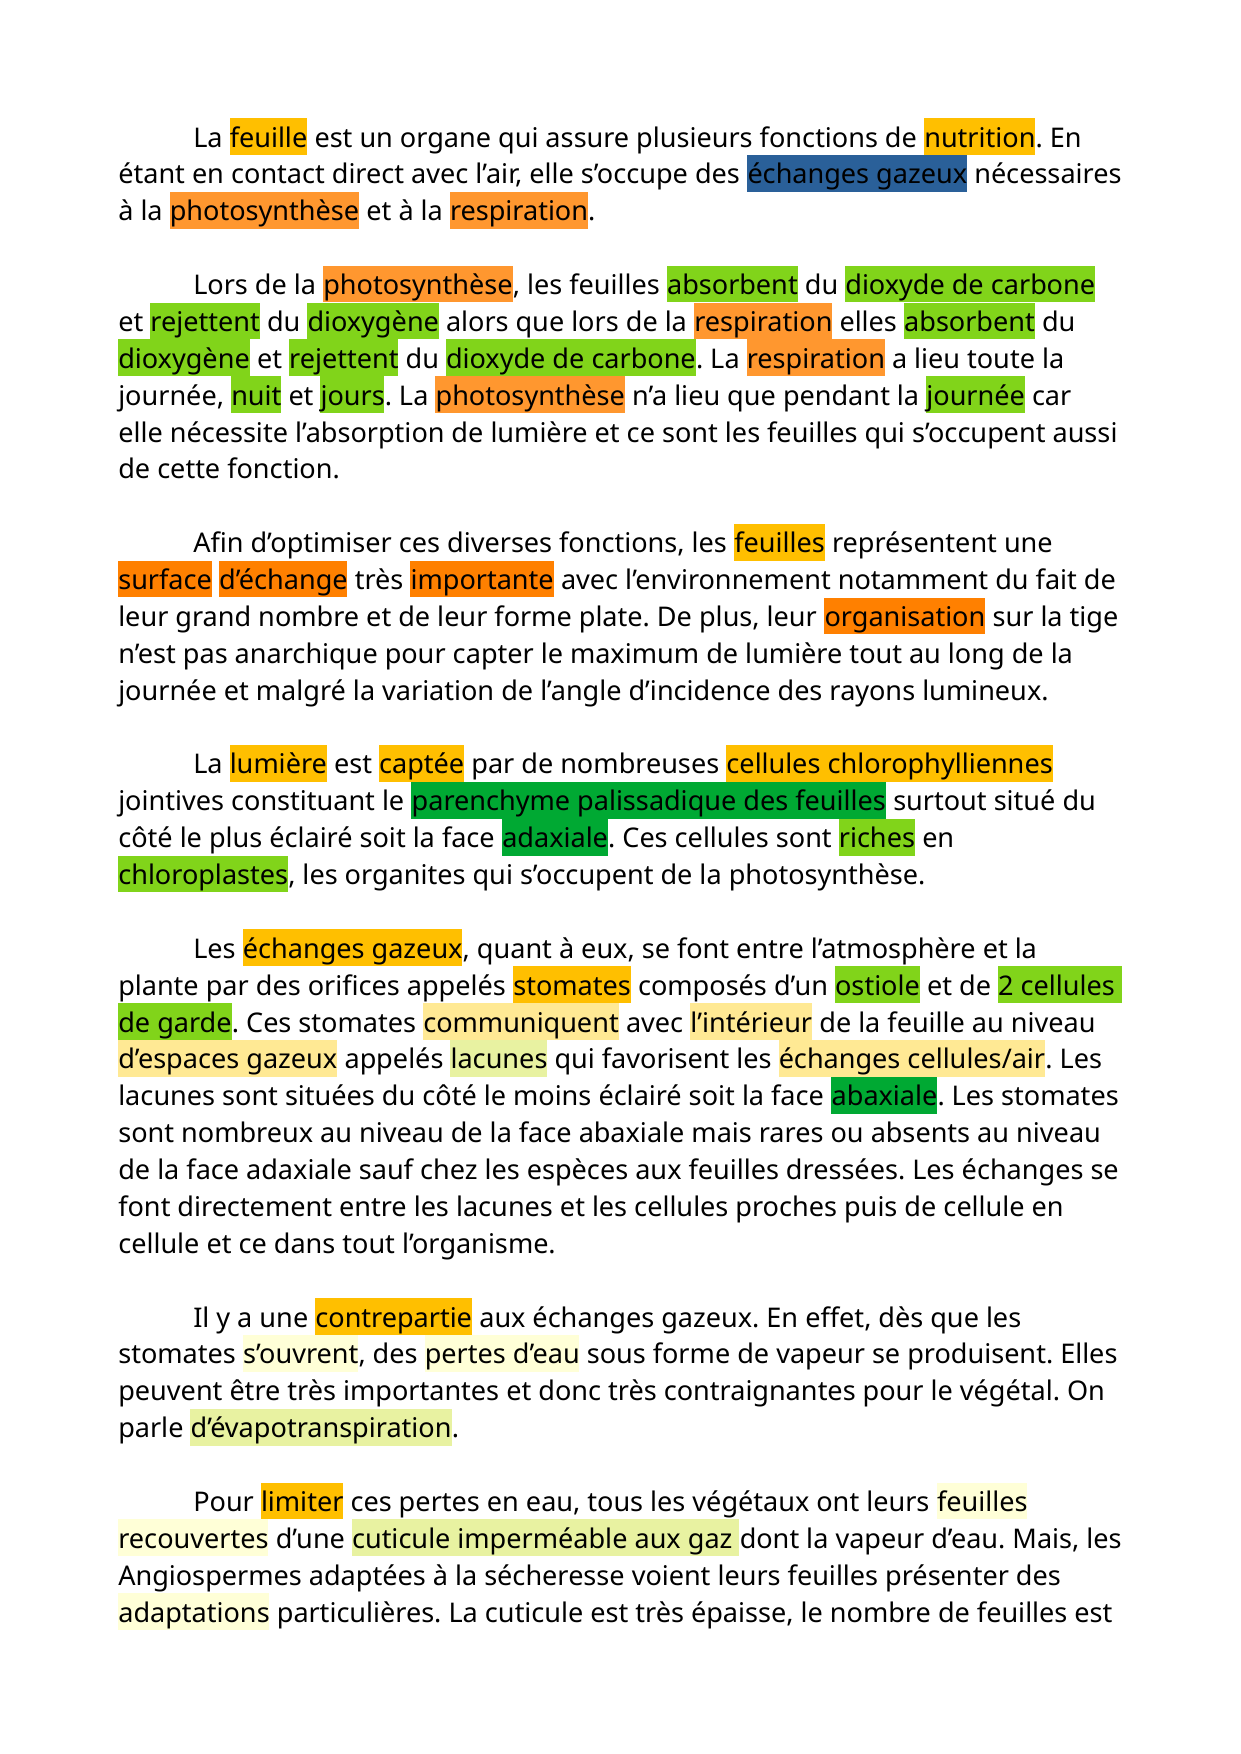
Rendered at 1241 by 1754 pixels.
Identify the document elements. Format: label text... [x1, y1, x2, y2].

text Pour limiter ces pertes en eau, tous les végétaux ont leurs feuilles recouvertes d’une cuticule imperméable aux gaz dont la vapeur d’eau. Mais, les Angiospermes adaptées à la sécheresse voient leurs feuilles présenter des adaptations particulières. La cuticule est très épaisse, le nombre de feuilles est [118, 1482, 1122, 1630]
text Les échanges gazeux, quant à eux, se font entre l’atmosphère et la plante par des orifices appelés stomates composés d’un ostiole et de 2 cellules de garde. Ces stomates communiquent avec l’intérieur de la feuille au niveau d’espaces gazeux appelés lacunes qui favorisent les échanges cellules/air. Les lacunes sont situées du côté le moins éclairé soit la face abaxiale. Les stomates sont nombreux au niveau de la face abaxiale mais rares ou absents au niveau de la face adaxiale sauf chez les espèces aux feuilles dressées. Les échanges se font directement entre les lacunes et les cellules proches puis de cellule en cellule et ce dans tout l’organisme. [118, 929, 1122, 1261]
text La feuille est un organe qui assure plusieurs fonctions de nutrition. En étant en contact direct avec l’air, elle s’occupe des échanges gazeux nécessaires à la photosynthèse et à la respiration. [118, 118, 1122, 229]
text Lors de la photosynthèse, les feuilles absorbent du dioxyde de carbone et rejettent du dioxygène alors que lors de la respiration elles absorbent du dioxygène et rejettent du dioxyde de carbone. La respiration a lieu toute la journée, nuit et jours. La photosynthèse n’a lieu que pendant la journée car elle nécessite l’absorption de lumière et ce sont les feuilles qui s’occupent aussi de cette fonction. [118, 266, 1122, 487]
text La lumière est captée par de nombreuses cellules chlorophylliennes jointives constituant le parenchyme palissadique des feuilles surtout situé du côté le plus éclairé soit la face adaxiale. Ces cellules sont riches en chloroplastes, les organites qui s’occupent de la photosynthèse. [118, 745, 1122, 892]
text Il y a une contrepartie aux échanges gazeux. En effet, dès que les stomates s’ouvrent, des pertes d’eau sous forme de vapeur se produisent. Elles peuvent être très importantes et donc très contraignantes pour le végétal. On parle d’évapotranspiration. [118, 1298, 1122, 1446]
text Afin d’optimiser ces diverses fonctions, les feuilles représentent une surface d’échange très importante avec l’environnement notamment du fait de leur grand nombre et de leur forme plate. De plus, leur organisation sur la tige n’est pas anarchique pour capter le maximum de lumière tout au long de la journée et malgré la variation de l’angle d’incidence des rayons lumineux. [118, 524, 1122, 708]
